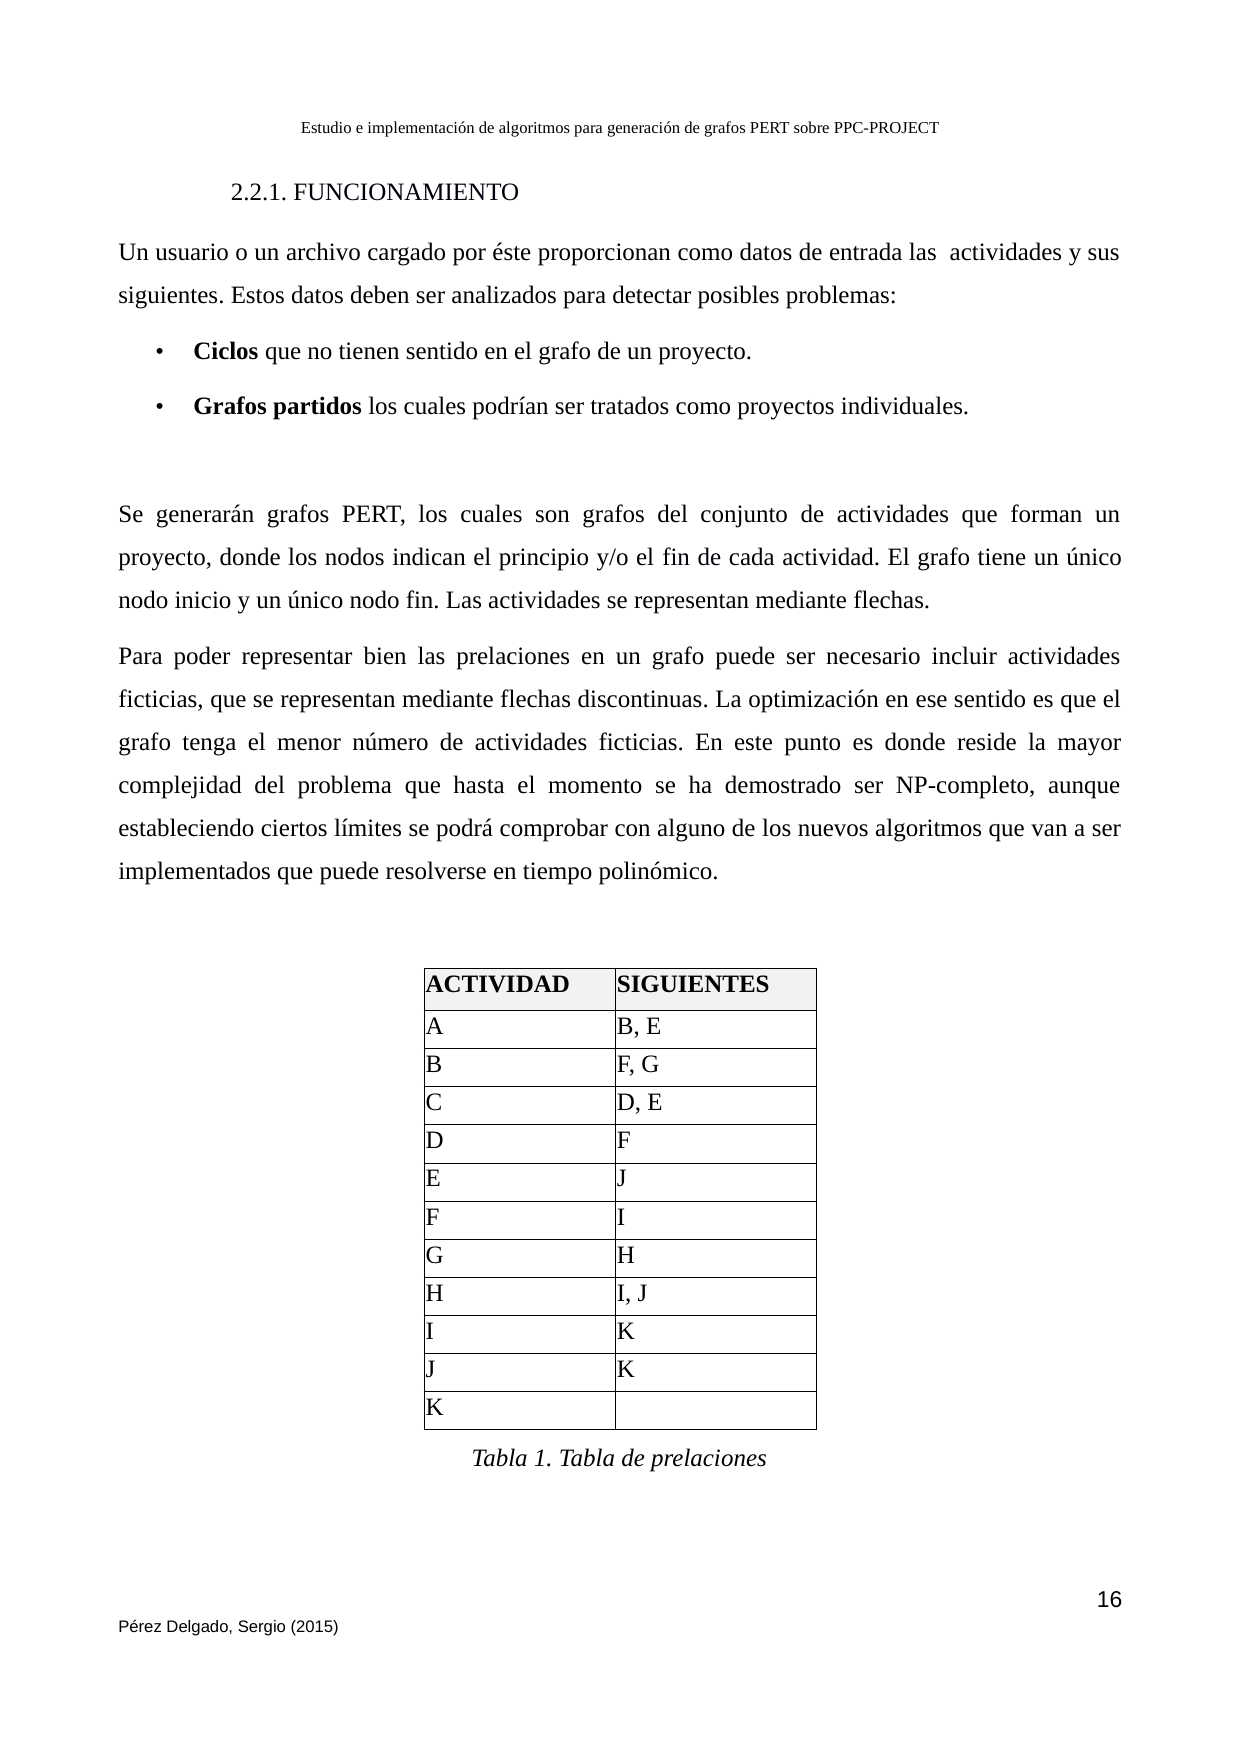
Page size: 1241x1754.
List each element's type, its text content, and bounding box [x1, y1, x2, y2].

table_cell F, G [616, 1049, 816, 1086]
text Para poder representar bien las prelaciones en un grafo puede ser necesario incluir actividades ficticias, que se representan mediante flechas discontinuas. La optimización en ese sentido es que el grafo tenga el menor número de actividades ficticias. En este punto es donde reside la mayor complejidad del problema que hasta el momento se ha demostrado ser NP-completo, aunque estableciendo ciertos límites se podrá comprobar con alguno de los nuevos algoritmos que van a ser implementados que puede resolverse en tiempo polinómico. [118, 641, 1122, 885]
table_cell I, J [616, 1278, 816, 1315]
subtitle 2.2.1. FUNCIONAMIENTO [156, 177, 1122, 206]
table_cell D [425, 1125, 615, 1162]
table_cell E [425, 1164, 615, 1201]
text Un usuario o un archivo cargado por éste proporcionan como datos de entrada las actividades y sus siguientes. Estos datos deben ser analizados para detectar posibles problemas: [118, 237, 1122, 309]
list Ciclos que no tienen sentido en el grafo de un proyecto. [156, 336, 1122, 364]
table_cell I [425, 1316, 615, 1353]
table_cell D, E [616, 1087, 816, 1124]
table_cell J [616, 1164, 816, 1201]
table_header ACTIVIDAD [425, 969, 615, 1010]
table_cell K [616, 1354, 816, 1391]
table_header SIGUIENTES [616, 969, 816, 1010]
table_cell I [616, 1202, 816, 1239]
table_cell G [425, 1240, 615, 1277]
text Tabla 1. Tabla de prelaciones [118, 1443, 1122, 1472]
list Grafos partidos los cuales podrían ser tratados como proyectos individuales. [156, 391, 1122, 420]
table_cell K [425, 1392, 615, 1429]
table_cell B [425, 1049, 615, 1086]
table_cell A [425, 1011, 615, 1048]
text Se generarán grafos PERT, los cuales son grafos del conjunto de actividades que forman un proyecto, donde los nodos indican el principio y/o el fin de cada actividad. El grafo tiene un único nodo inicio y un único nodo fin. Las actividades se representan mediante flechas. [118, 499, 1122, 614]
table_cell B, E [616, 1011, 816, 1048]
table_cell C [425, 1087, 615, 1124]
table_cell F [616, 1125, 816, 1162]
table_cell [616, 1392, 816, 1429]
table_cell F [425, 1202, 615, 1239]
table_cell H [616, 1240, 816, 1277]
table_cell H [425, 1278, 615, 1315]
table_cell K [616, 1316, 816, 1353]
table_cell J [425, 1354, 615, 1391]
